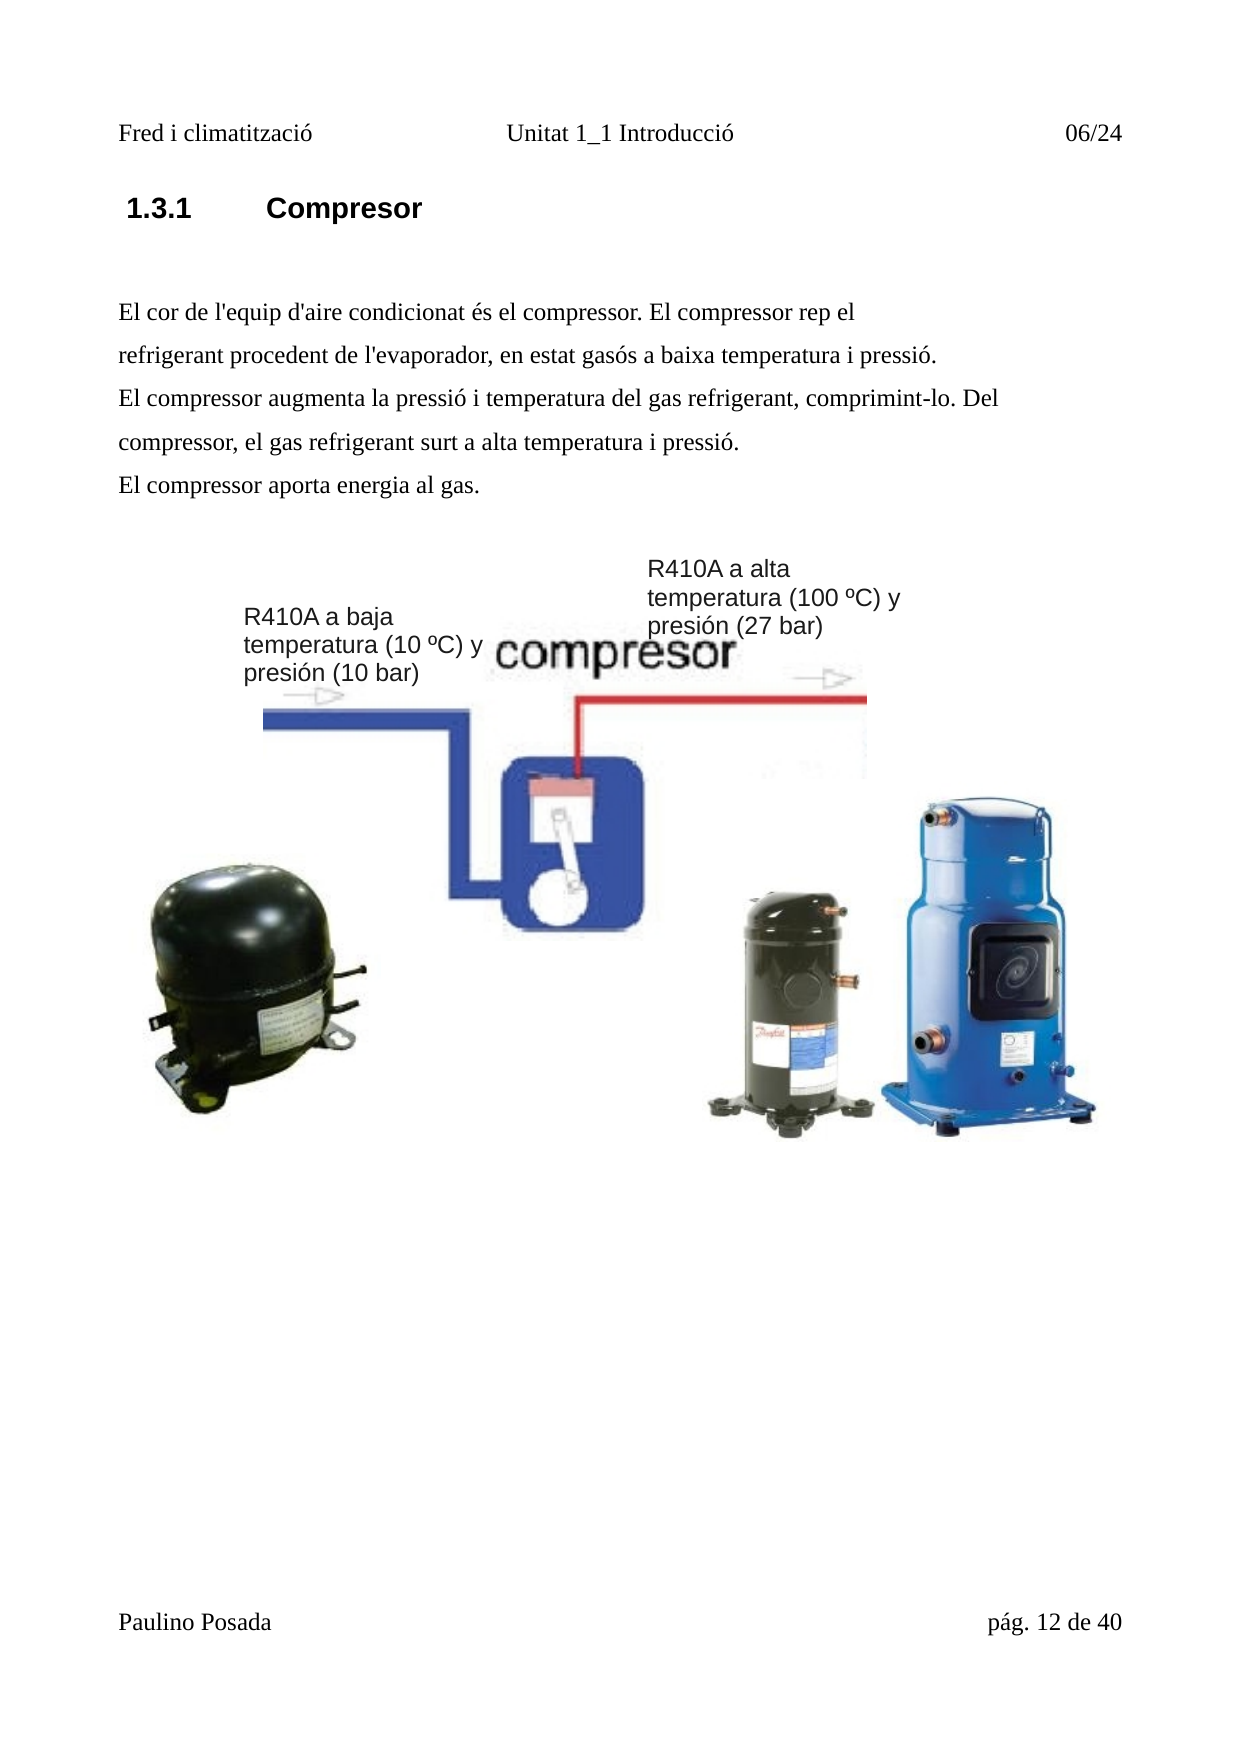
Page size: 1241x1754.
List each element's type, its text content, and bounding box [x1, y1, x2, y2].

picture [118, 567, 1111, 1142]
text El cor de l'equip d'aire condicionat és el compressor. El compressor rep el [118, 297, 1122, 326]
picture [696, 567, 704, 575]
text refrigerant procedent de l'evaporador, en estat gasós a baixa temperatura i pressió. [118, 340, 1122, 369]
text El compressor aporta energia al gas. [118, 470, 1122, 498]
text El compressor augmenta la pressió i temperatura del gas refrigerant, comprimint-lo. Del compressor, el gas refrigerant surt a alta temperatura i pressió. [118, 383, 1122, 455]
picture [858, 590, 867, 604]
picture [779, 570, 786, 576]
picture [264, 611, 270, 619]
picture [732, 570, 739, 576]
subtitle Compresor [118, 191, 1122, 225]
picture [753, 570, 760, 576]
